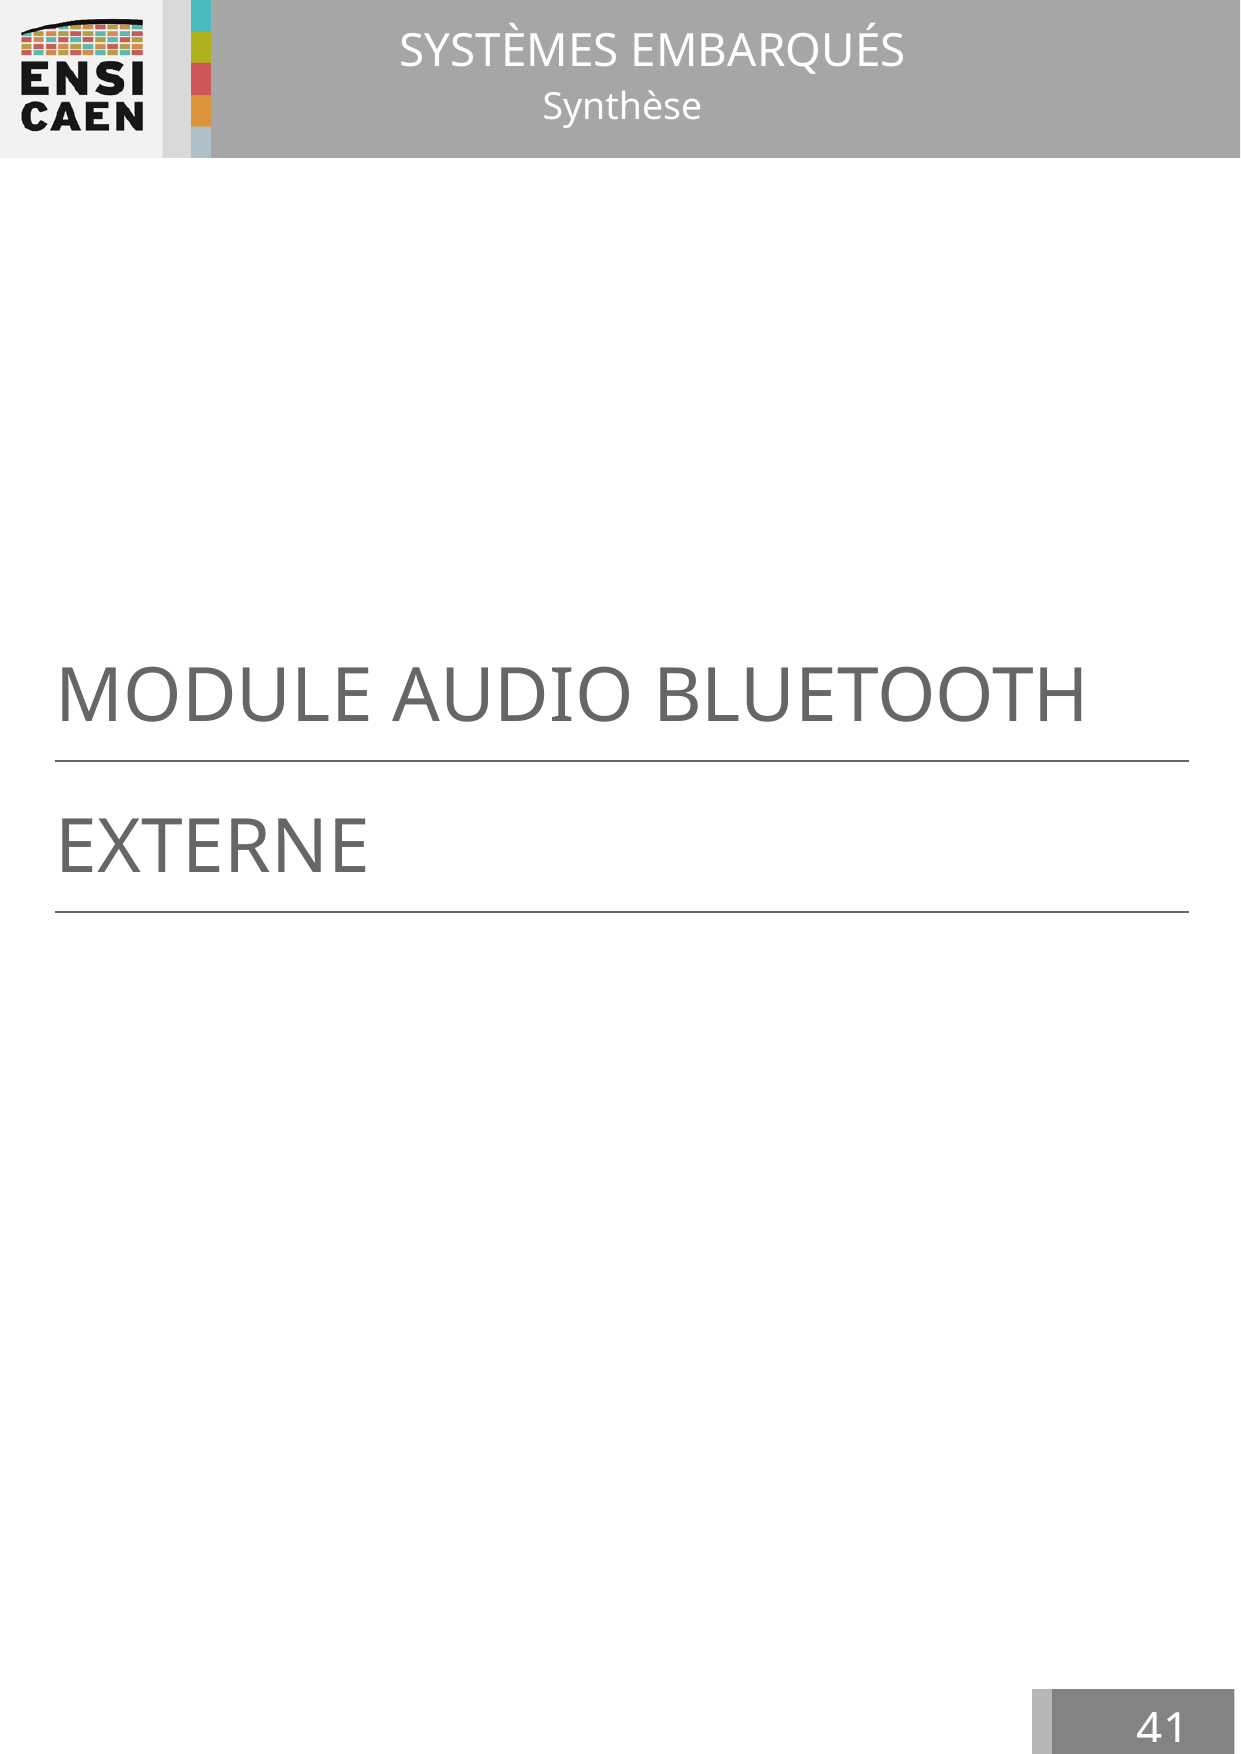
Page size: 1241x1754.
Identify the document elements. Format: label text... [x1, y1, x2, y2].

picture [0, 0, 1241, 158]
text EXTERNE [55, 792, 1189, 894]
text MODULE AUDIO BLUETOOTH [55, 641, 1189, 743]
picture [1032, 1689, 1235, 1754]
